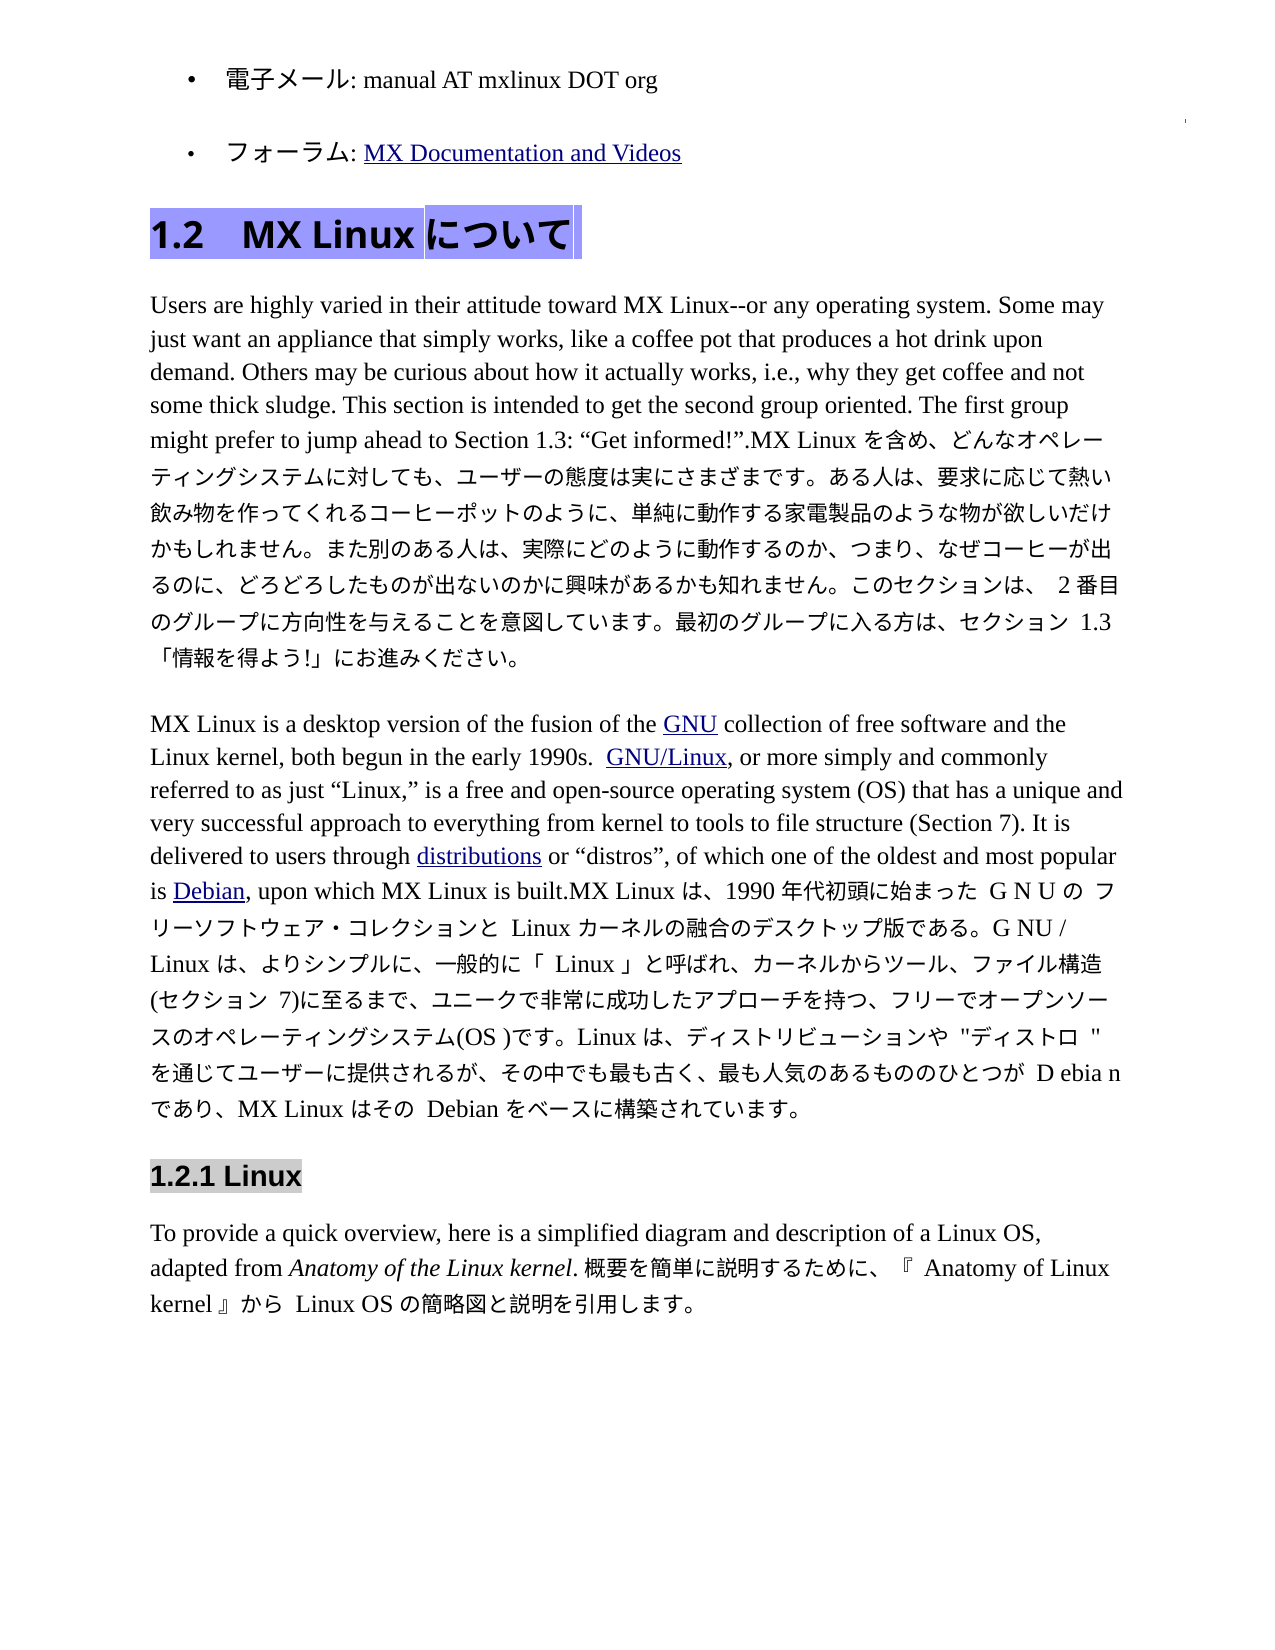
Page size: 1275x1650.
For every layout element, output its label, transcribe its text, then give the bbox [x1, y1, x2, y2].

text To provide a quick overview, here is a simplified diagram and description of a Linux OS, adapted from Anatomy of the Linux kernel. 概要を簡単に説明するために、『 Anatomy of Linux kernel 』から Linux OS の簡略図と説明を引用します。 [150, 1218, 1125, 1319]
subtitle 1.2.1 Linux [302, 1159, 1125, 1193]
subtitle 1.2 MX Linux について [150, 205, 425, 259]
text MX Linux is a desktop version of the fusion of the GNU collection of free software and the Linux kernel, both begun in the early 1990s. GNU/Linux, or more simply and commonly referred to as just “Linux,” is a free and open-source operating system (OS) that has a unique and very successful approach to everything from kernel to tools to file structure (Section 7). It is delivered to users through distributions or “distros”, of which one of the oldest and most popular is Debian, upon which MX Linux is built.MX Linux は、1990 年代初頭に始まった G N U の フリーソフトウェア・コレクションと Linux カーネルの融合のデスクトップ版である。G NU / Linux は、よりシンプルに、一般的に「 Linux 」と呼ばれ、カーネルからツール、ファイル構造(セクション 7)に至るまで、ユニークで非常に成功したアプローチを持つ、フリーでオープンソースのオペレーティングシステム(OS )です。Linux は、ディストリビューションや "ディストロ " を通じてユーザーに提供されるが、その中でも最も古く、最も人気のあるもののひとつが D ebia n であり、MX Linux はその Debian をベースに構築されています。 [150, 709, 1125, 1124]
list フォーラム: MX Documentation and Videos [187, 132, 1125, 168]
subtitle 1.2 MX Linux について [582, 205, 1125, 259]
list 電子メール: manual AT mxlinux DOT org [187, 59, 1125, 95]
text Users are highly varied in their attitude toward MX Linux--or any operating system. Some may just want an appliance that simply works, like a coffee pot that produces a hot drink upon demand. Others may be curious about how it actually works, i.e., why they get coffee and not some thick sludge. This section is intended to get the second group oriented. The first group might prefer to jump ahead to Section 1.3: “Get informed!”.MX Linux を含め、どんなオペレーティングシステムに対しても、ユーザーの態度は実にさまざまです。ある人は、要求に応じて熱い飲み物を作ってくれるコーヒーポットのように、単純に動作する家電製品のような物が欲しいだけかもしれません。また別のある人は、実際にどのように動作するのか、つまり、なぜコーヒーが出るのに、どろどろしたものが出ないのかに興味があるかも知れません。このセクションは、 2 番目のグループに方向性を与えることを意図しています。最初のグループに入る方は、セクション 1.3 「情報を得よう!」にお進みください。 [150, 291, 1125, 673]
